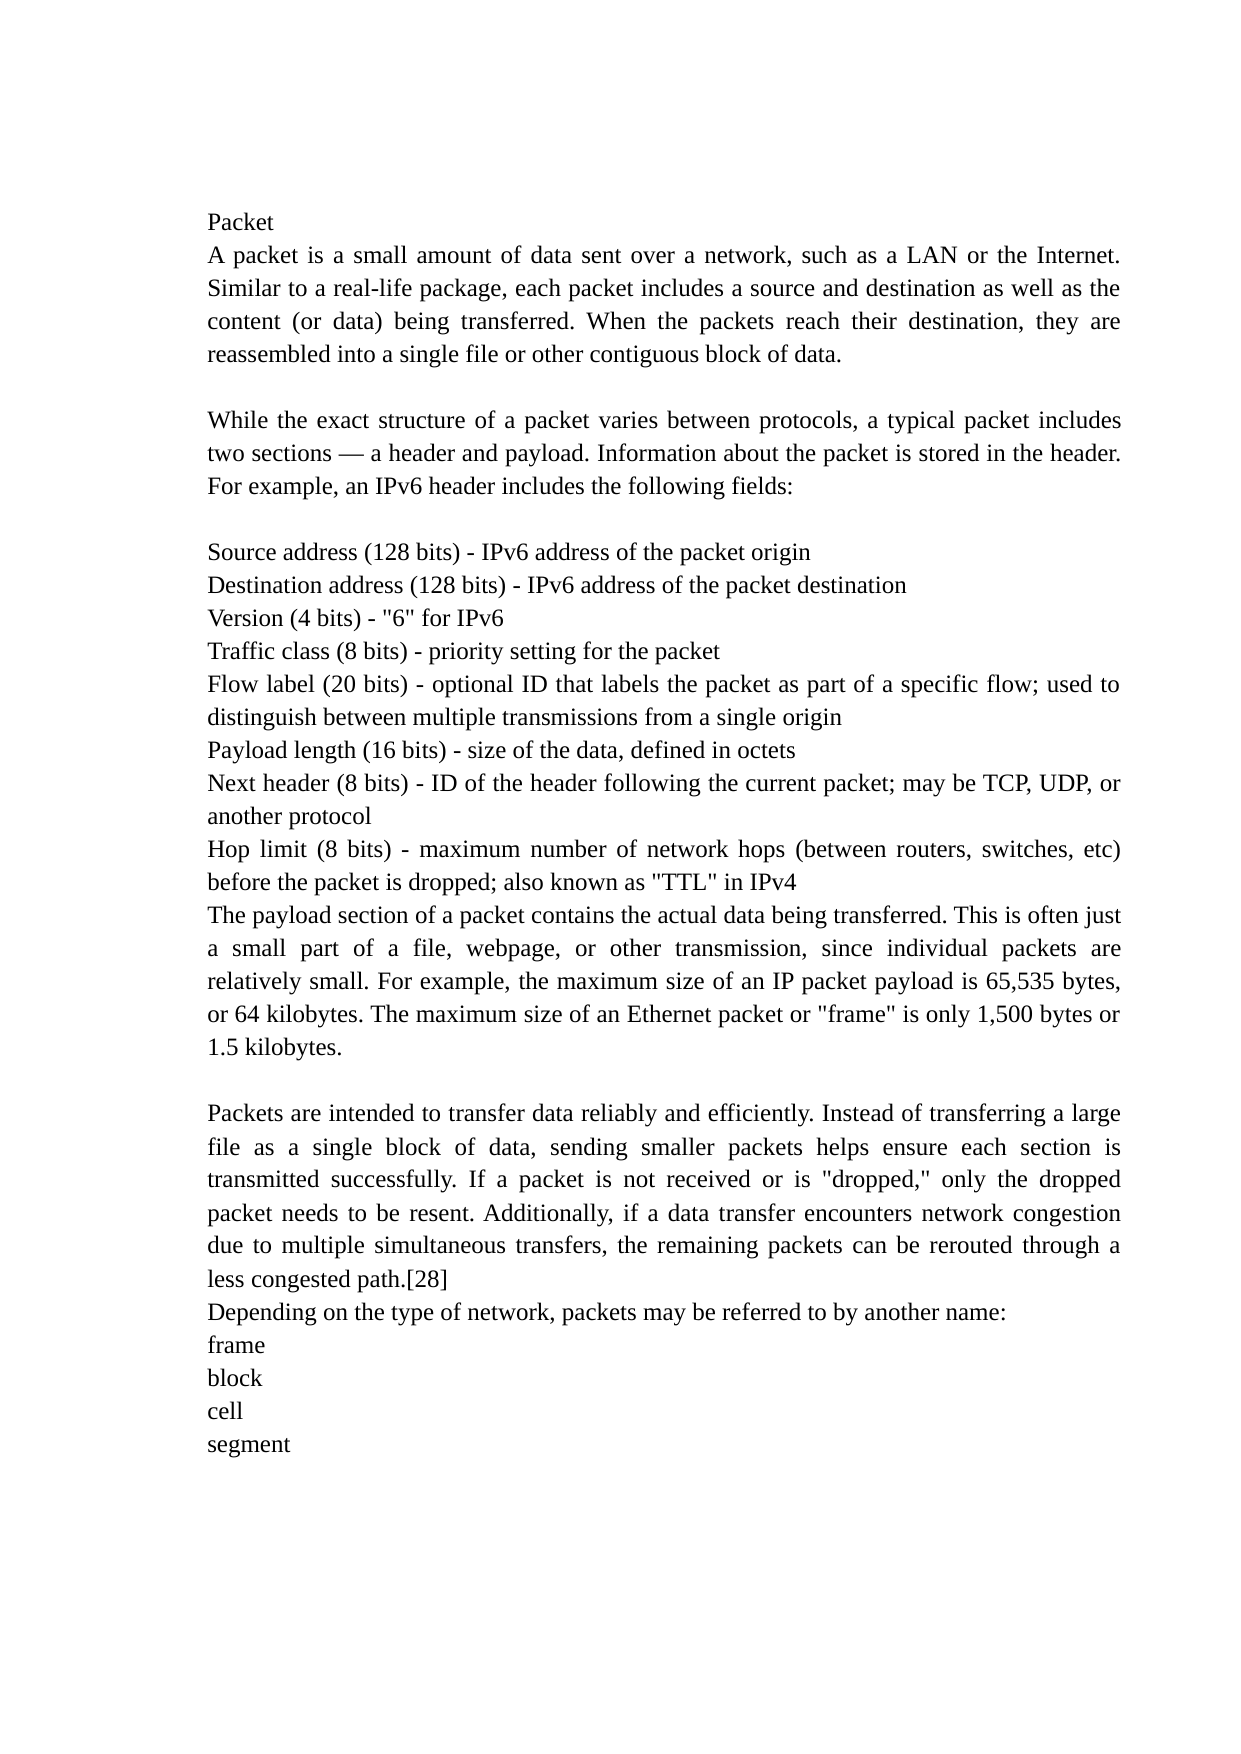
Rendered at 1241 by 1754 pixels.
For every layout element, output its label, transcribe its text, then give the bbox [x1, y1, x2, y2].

text Flow label (20 bits) - optional ID that labels the packet as part of a specific flow; used to distinguish between multiple transmissions from a single origin [207, 669, 1122, 731]
text Packets are intended to transfer data reliably and efficiently. Instead of transferring a large file as a single block of data, sending smaller packets helps ensure each section is transmitted successfully. If a packet is not received or is "dropped," only the dropped packet needs to be resent. Additionally, if a data transfer encounters network congestion due to multiple simultaneous transfers, the remaining packets can be rerouted through a less congested path.[28] [207, 1098, 1122, 1292]
text Destination address (128 bits) - IPv6 address of the packet destination [207, 570, 1122, 599]
text block [207, 1363, 1122, 1391]
text segment [207, 1429, 1122, 1457]
text Next header (8 bits) - ID of the header following the current packet; may be TCP, UDP, or another protocol [207, 768, 1122, 830]
text Version (4 bits) - "6" for IPv6 [207, 603, 1122, 632]
text Traffic class (8 bits) - priority setting for the packet [207, 636, 1122, 665]
text While the exact structure of a packet varies between protocols, a typical packet includes two sections — a header and payload. Information about the packet is stored in the header. For example, an IPv6 header includes the following fields: [207, 405, 1122, 500]
text Payload length (16 bits) - size of the data, defined in octets [207, 735, 1122, 764]
text Hop limit (8 bits) - maximum number of network hops (between routers, switches, etc) before the packet is dropped; also known as "TTL" in IPv4 [207, 834, 1122, 896]
text A packet is a small amount of data sent over a network, such as a LAN or the Internet. Similar to a real-life package, each packet includes a source and destination as well as the content (or data) being transferred. When the packets reach their destination, they are reassembled into a single file or other contiguous block of data. [207, 240, 1122, 368]
text The payload section of a packet contains the actual data being transferred. This is often just a small part of a file, webpage, or other transmission, since individual packets are relatively small. For example, the maximum size of an IP packet payload is 65,535 bytes, or 64 kilobytes. The maximum size of an Ethernet packet or "frame" is only 1,500 bytes or 1.5 kilobytes. [207, 900, 1122, 1061]
text cell [207, 1396, 1122, 1424]
text Packet [207, 207, 1122, 236]
text frame [207, 1330, 1122, 1358]
text Depending on the type of network, packets may be referred to by another name: [207, 1297, 1122, 1325]
text Source address (128 bits) - IPv6 address of the packet origin [207, 537, 1122, 566]
